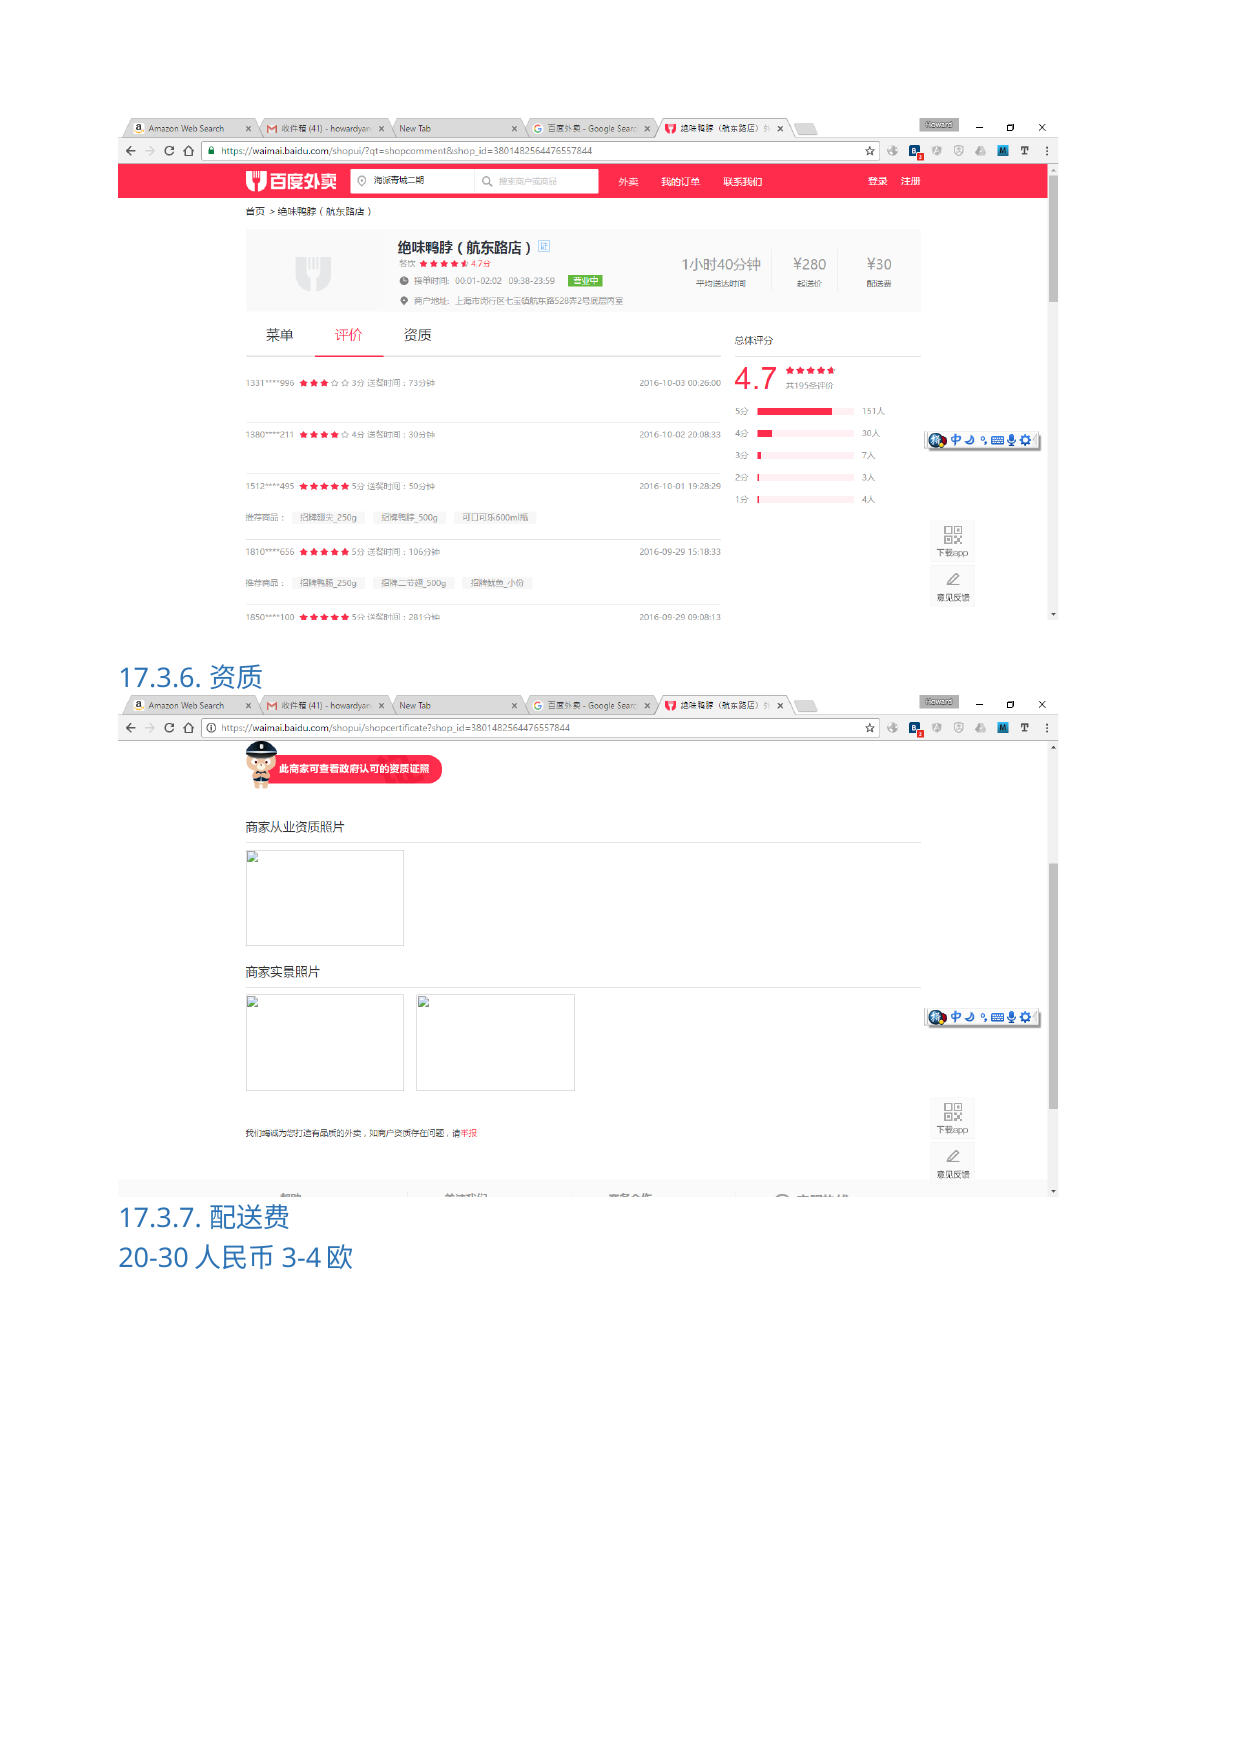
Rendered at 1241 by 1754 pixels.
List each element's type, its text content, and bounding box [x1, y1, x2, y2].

text 20-30人民币 3-4欧 [118, 1236, 1122, 1275]
text 17.3.6. 资质 [118, 656, 1122, 695]
picture [118, 118, 1059, 620]
picture [118, 695, 1059, 1197]
text 17.3.7. 配送费 [118, 1196, 1122, 1236]
